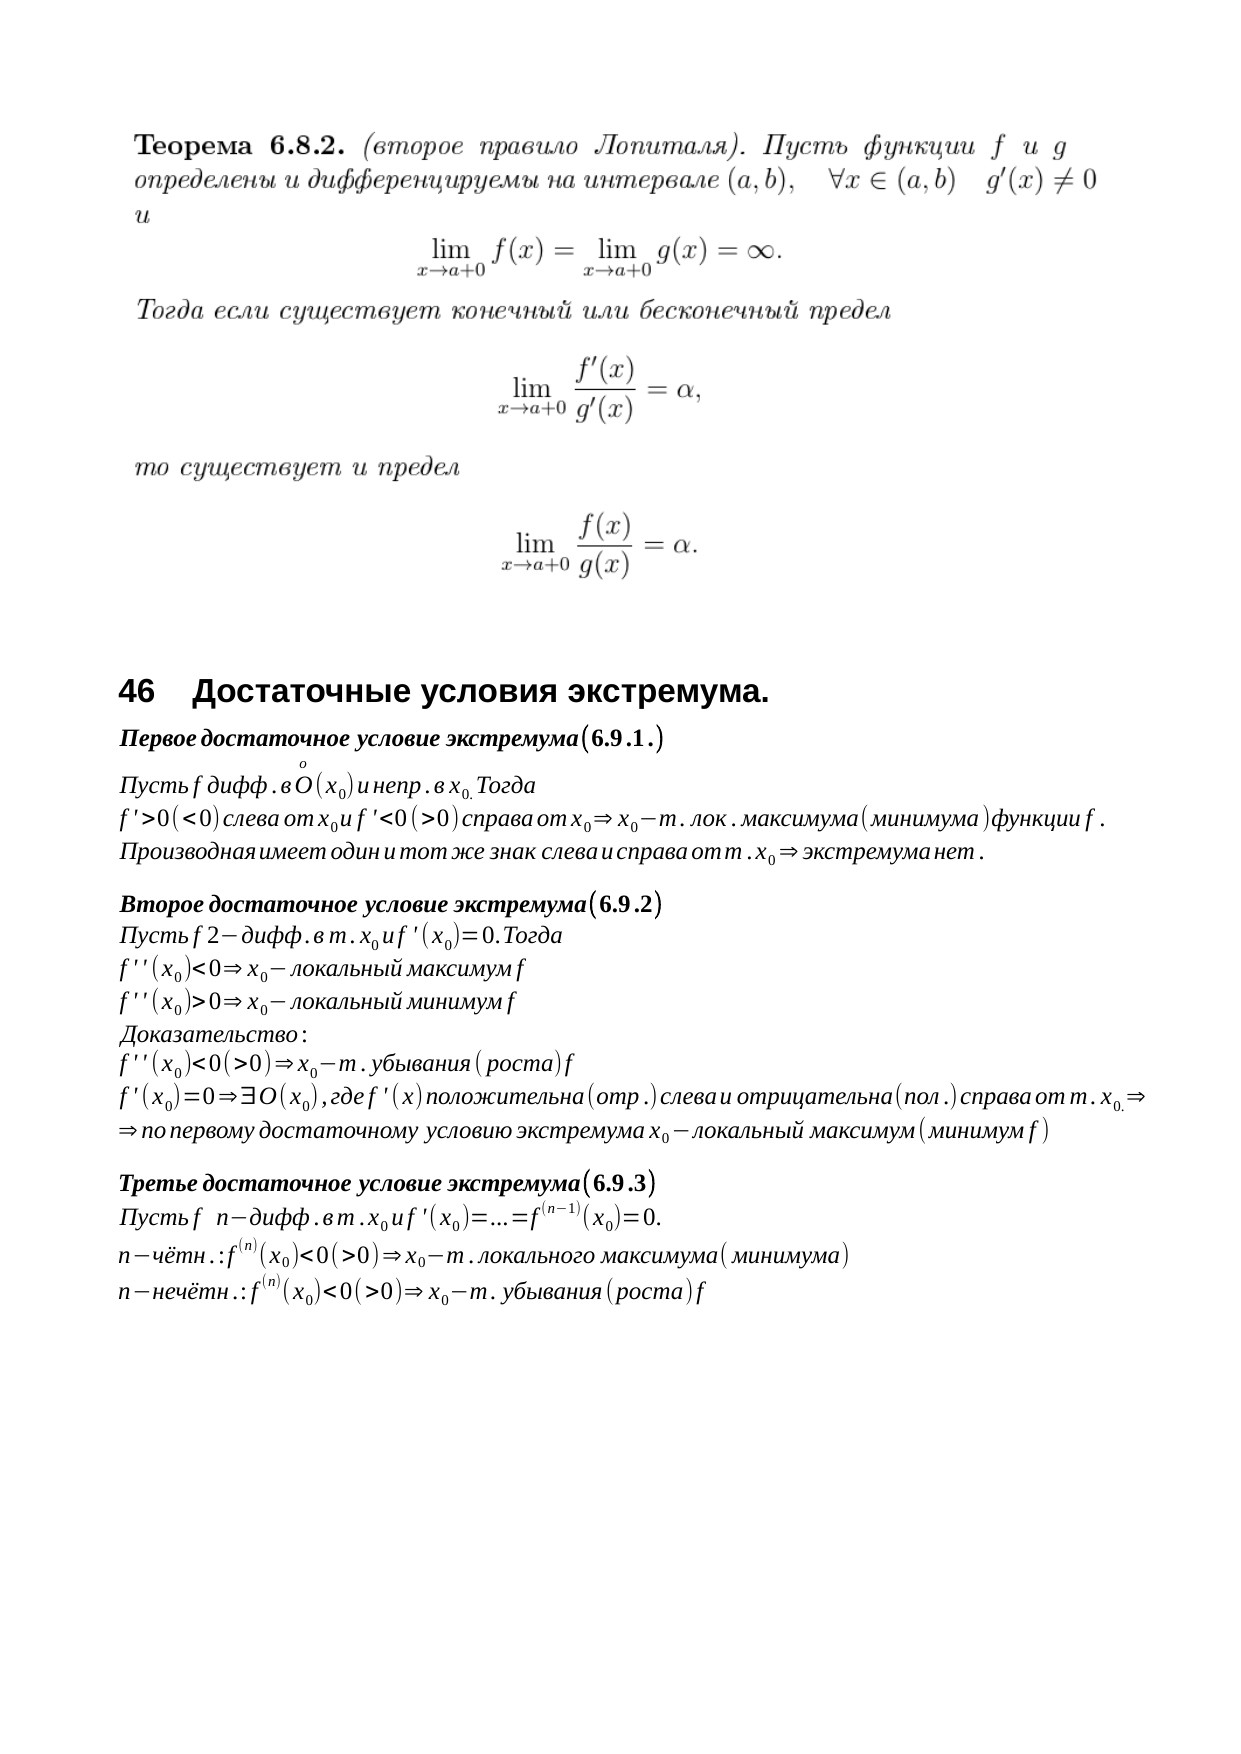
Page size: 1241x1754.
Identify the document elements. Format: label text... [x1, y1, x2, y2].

subtitle Достаточные условия экстремума. [118, 671, 1122, 709]
picture [118, 118, 1123, 598]
